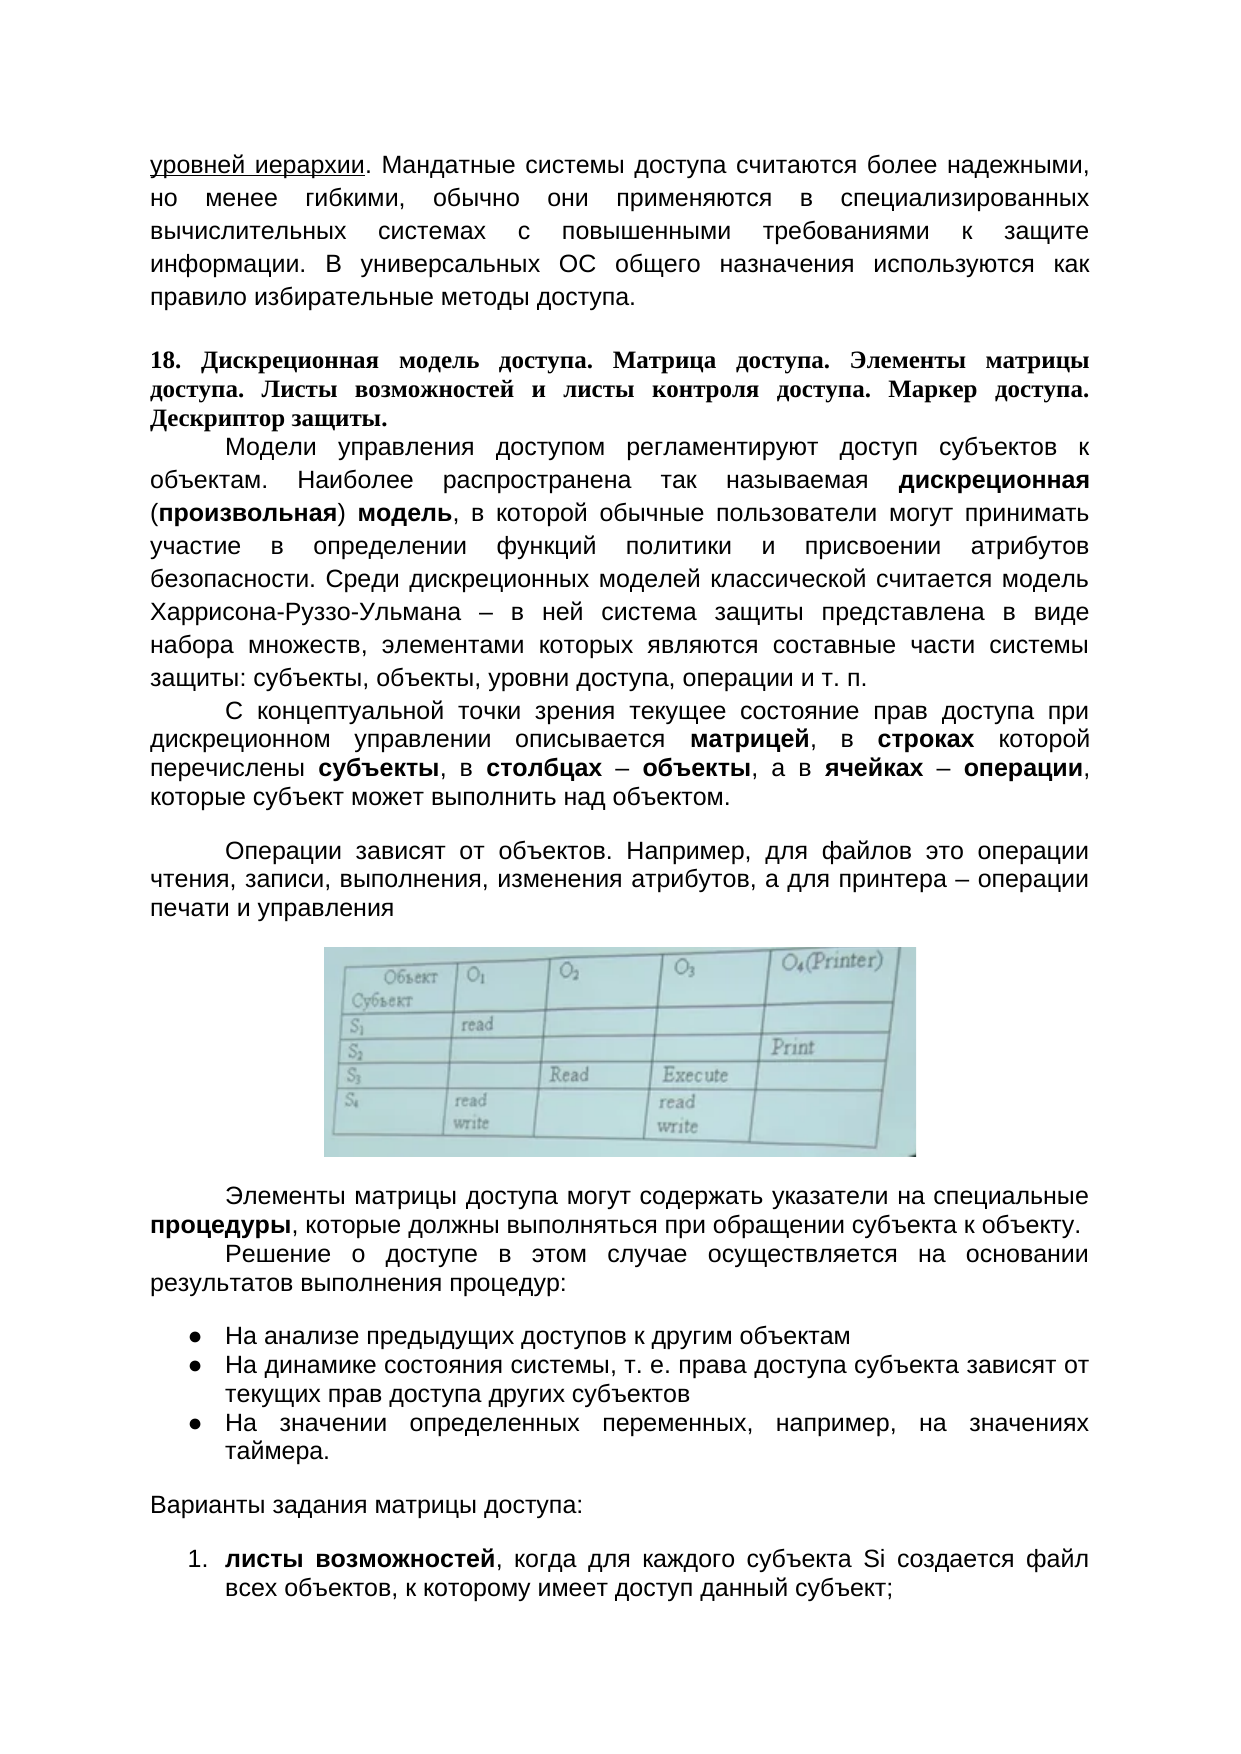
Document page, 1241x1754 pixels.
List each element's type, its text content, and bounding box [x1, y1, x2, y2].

list листы возможностей, когда для каждого субъекта Si создается файл всех объектов, к которому имеет доступ данный субъект; [187, 1544, 1090, 1601]
text С концептуальной точки зрения текущее состояние прав доступа при дискреционном управлении описывается матрицей, в строках которой перечислены субъекты, в столбцах – объекты, а в ячейках – операции, которые субъект может выполнить над объектом. [150, 696, 1090, 811]
text уровней иерархии. Мандатные системы доступа считаются более надежными, но менее гибкими, обычно они применяются в специализированных вычислительных системах с повышенными требованиями к защите информации. В универсальных ОС общего назначения используются как правило избирательные методы доступа. [150, 150, 1090, 311]
title 18. Дискреционная модель доступа. Матрица доступа. Элементы матрицы доступа. Листы возможностей и листы контроля доступа. Маркер доступа. Дескриптор защиты. [150, 345, 1090, 432]
text Решение о доступе в этом случае осуществляется на основании результатов выполнения процедур: [150, 1239, 1090, 1296]
text Операции зависят от объектов. Например, для файлов это операции чтения, записи, выполнения, изменения атрибутов, а для принтера – операции печати и управления [150, 836, 1090, 922]
list На значении определенных переменных, например, на значениях таймера. [187, 1408, 1090, 1465]
text Элементы матрицы доступа могут содержать указатели на специальные процедуры, которые должны выполняться при обращении субъекта к объекту. [150, 1181, 1090, 1239]
text Модели управления доступом регламентируют доступ субъектов к объектам. Наиболее распространена так называемая дискреционная (произвольная) модель, в которой обычные пользователи могут принимать участие в определении функций политики и присвоении атрибутов безопасности. Среди дискреционных моделей классической считается модель Харрисона-Руззо-Ульмана – в ней система защиты представлена в виде набора множеств, элементами которых являются составные части системы защиты: субъекты, объекты, уровни доступа, операции и т. п. [150, 432, 1090, 691]
list На анализе предыдущих доступов к другим объектам [187, 1321, 1090, 1350]
text Варианты задания матрицы доступа: [150, 1490, 1090, 1519]
list На динамике состояния системы, т. е. права доступа субъекта зависят от текущих прав доступа других субъектов [187, 1350, 1090, 1408]
picture [324, 947, 917, 1157]
